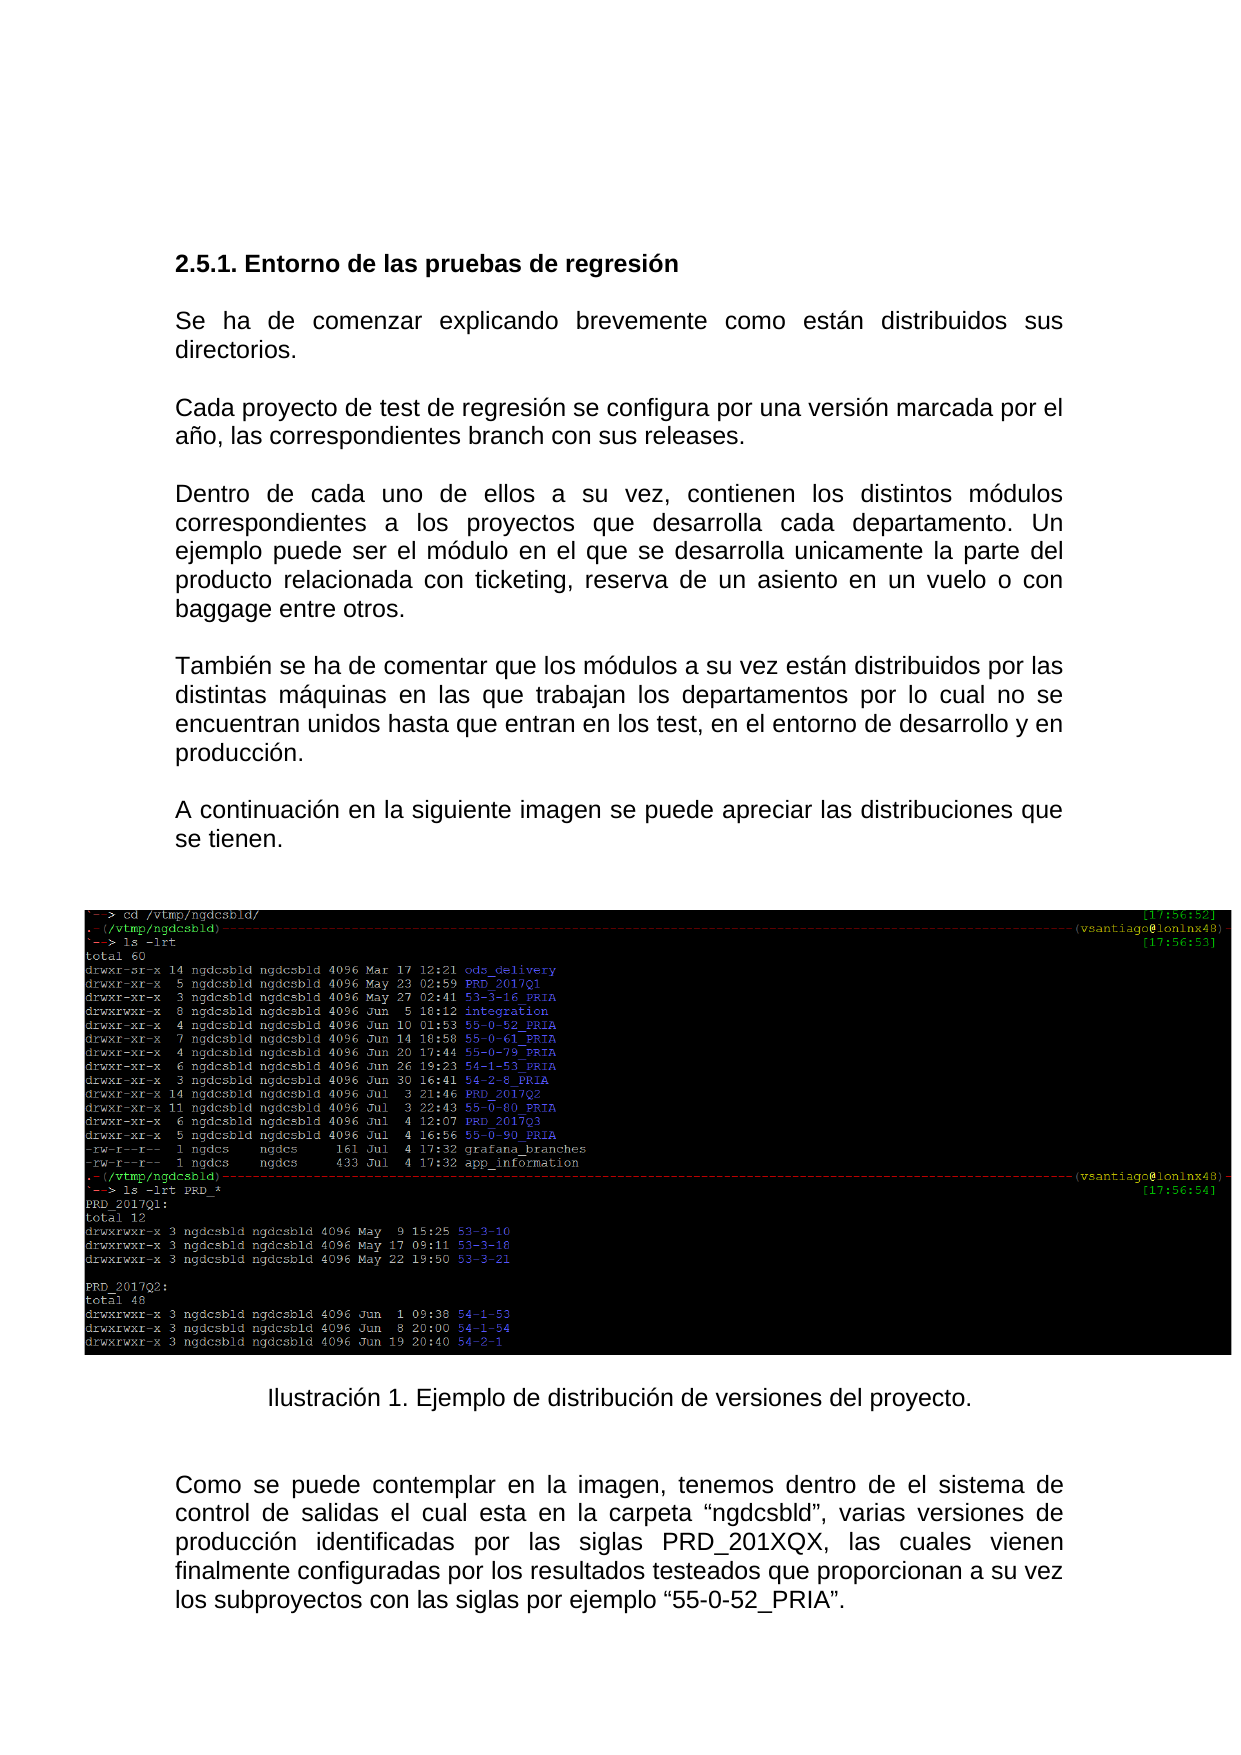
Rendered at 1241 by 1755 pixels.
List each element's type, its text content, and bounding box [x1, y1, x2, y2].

picture [84, 910, 1232, 1355]
text Se ha de comenzar explicando brevemente como están distribuidos sus directorios. [175, 306, 1065, 364]
text Dentro de cada uno de ellos a su vez, contienen los distintos módulos correspondientes a los proyectos que desarrolla cada departamento. Un ejemplo puede ser el módulo en el que se desarrolla unicamente la parte del producto relacionada con ticketing, reserva de un asiento en un vuelo o con baggage entre otros. [175, 479, 1065, 622]
text También se ha de comentar que los módulos a su vez están distribuidos por las distintas máquinas en las que trabajan los departamentos por lo cual no se encuentran unidos hasta que entran en los test, en el entorno de desarrollo y en producción. [175, 651, 1065, 766]
text Como se puede contemplar en la imagen, tenemos dentro de el sistema de control de salidas el cual esta en la carpeta “ngdcsbld”, varias versiones de producción identificadas por las siglas PRD_201XQX, las cuales vienen finalmente configuradas por los resultados testeados que proporcionan a su vez los subproyectos con las siglas por ejemplo “55-0-52_PRIA”. [175, 1469, 1065, 1613]
text Ilustración 1. Ejemplo de distribución de versiones del proyecto. [175, 1383, 1065, 1412]
text A continuación en la siguiente imagen se puede apreciar las distribuciones que se tienen. [175, 795, 1065, 852]
text 2.5.1. Entorno de las pruebas de regresión [175, 249, 1065, 277]
text Cada proyecto de test de regresión se configura por una versión marcada por el año, las correspondientes branch con sus releases. [175, 392, 1065, 450]
